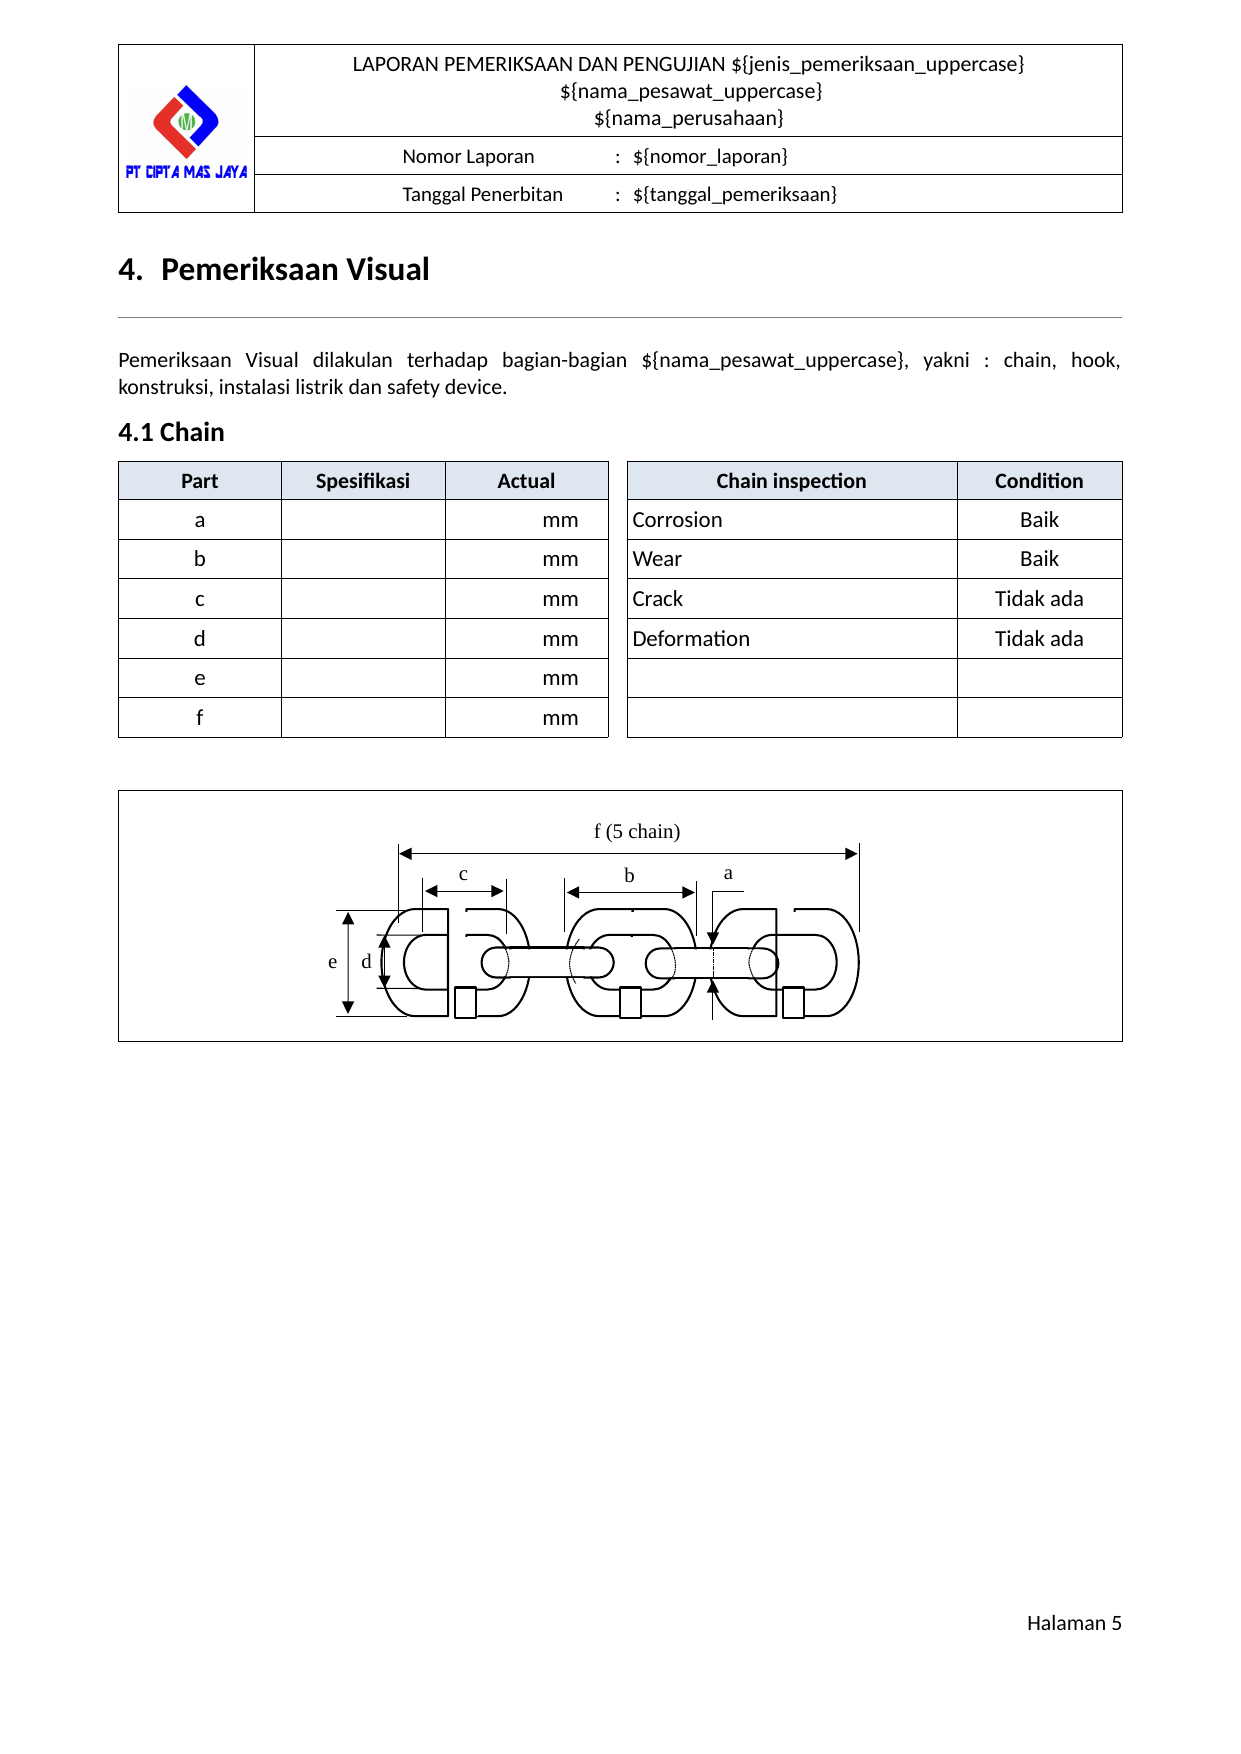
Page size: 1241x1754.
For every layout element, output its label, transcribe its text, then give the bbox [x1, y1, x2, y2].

table_header Spesifikasi [282, 462, 445, 499]
table_header Condition [958, 462, 1122, 499]
table_cell Wear [628, 540, 957, 578]
table_cell [958, 659, 1122, 697]
table_cell mm [446, 698, 608, 737]
table_cell Baik [958, 500, 1122, 539]
table_cell [609, 539, 627, 578]
table_cell Crack [628, 579, 957, 618]
table_cell mm [446, 540, 608, 578]
table_cell [609, 658, 627, 697]
table_cell d [119, 619, 281, 657]
table_cell [609, 618, 627, 657]
table_cell [282, 698, 445, 737]
table_cell [609, 697, 627, 737]
table_cell [282, 500, 445, 539]
table_header Chain inspection [628, 462, 957, 499]
table_cell [609, 578, 627, 618]
table_cell [282, 659, 445, 697]
table_cell mm [446, 659, 608, 697]
table_cell Deformation [628, 619, 957, 657]
picture [124, 85, 249, 183]
table_cell a [119, 500, 281, 539]
subtitle 4.1 Chain [118, 414, 1122, 448]
table_header Actual [446, 462, 608, 499]
table_cell e [119, 659, 281, 697]
table_header [119, 791, 1122, 1041]
table_cell [282, 619, 445, 657]
table_header Part [119, 462, 281, 499]
table_cell [628, 698, 957, 737]
table_cell [282, 540, 445, 578]
table_cell f [119, 698, 281, 737]
subtitle 4. Pemeriksaan Visual [118, 248, 1122, 289]
table_header [609, 461, 627, 499]
table_cell b [119, 540, 281, 578]
text Pemeriksaan Visual dilakulan terhadap bagian-bagian ${nama_pesawat_uppercase}, yakni : chain, hook, konstruksi, instalasi listrik dan safety device. [118, 347, 1122, 400]
table_cell Tidak ada [958, 619, 1122, 657]
table_cell [628, 659, 957, 697]
table_cell mm [446, 619, 608, 657]
table_cell mm [446, 579, 608, 618]
table_cell mm [446, 500, 608, 539]
table_cell [609, 499, 627, 539]
table_cell [958, 698, 1122, 737]
table_cell Corrosion [628, 500, 957, 539]
table_cell Baik [958, 540, 1122, 578]
table_cell c [119, 579, 281, 618]
table_cell [282, 579, 445, 618]
table_cell Tidak ada [958, 579, 1122, 618]
